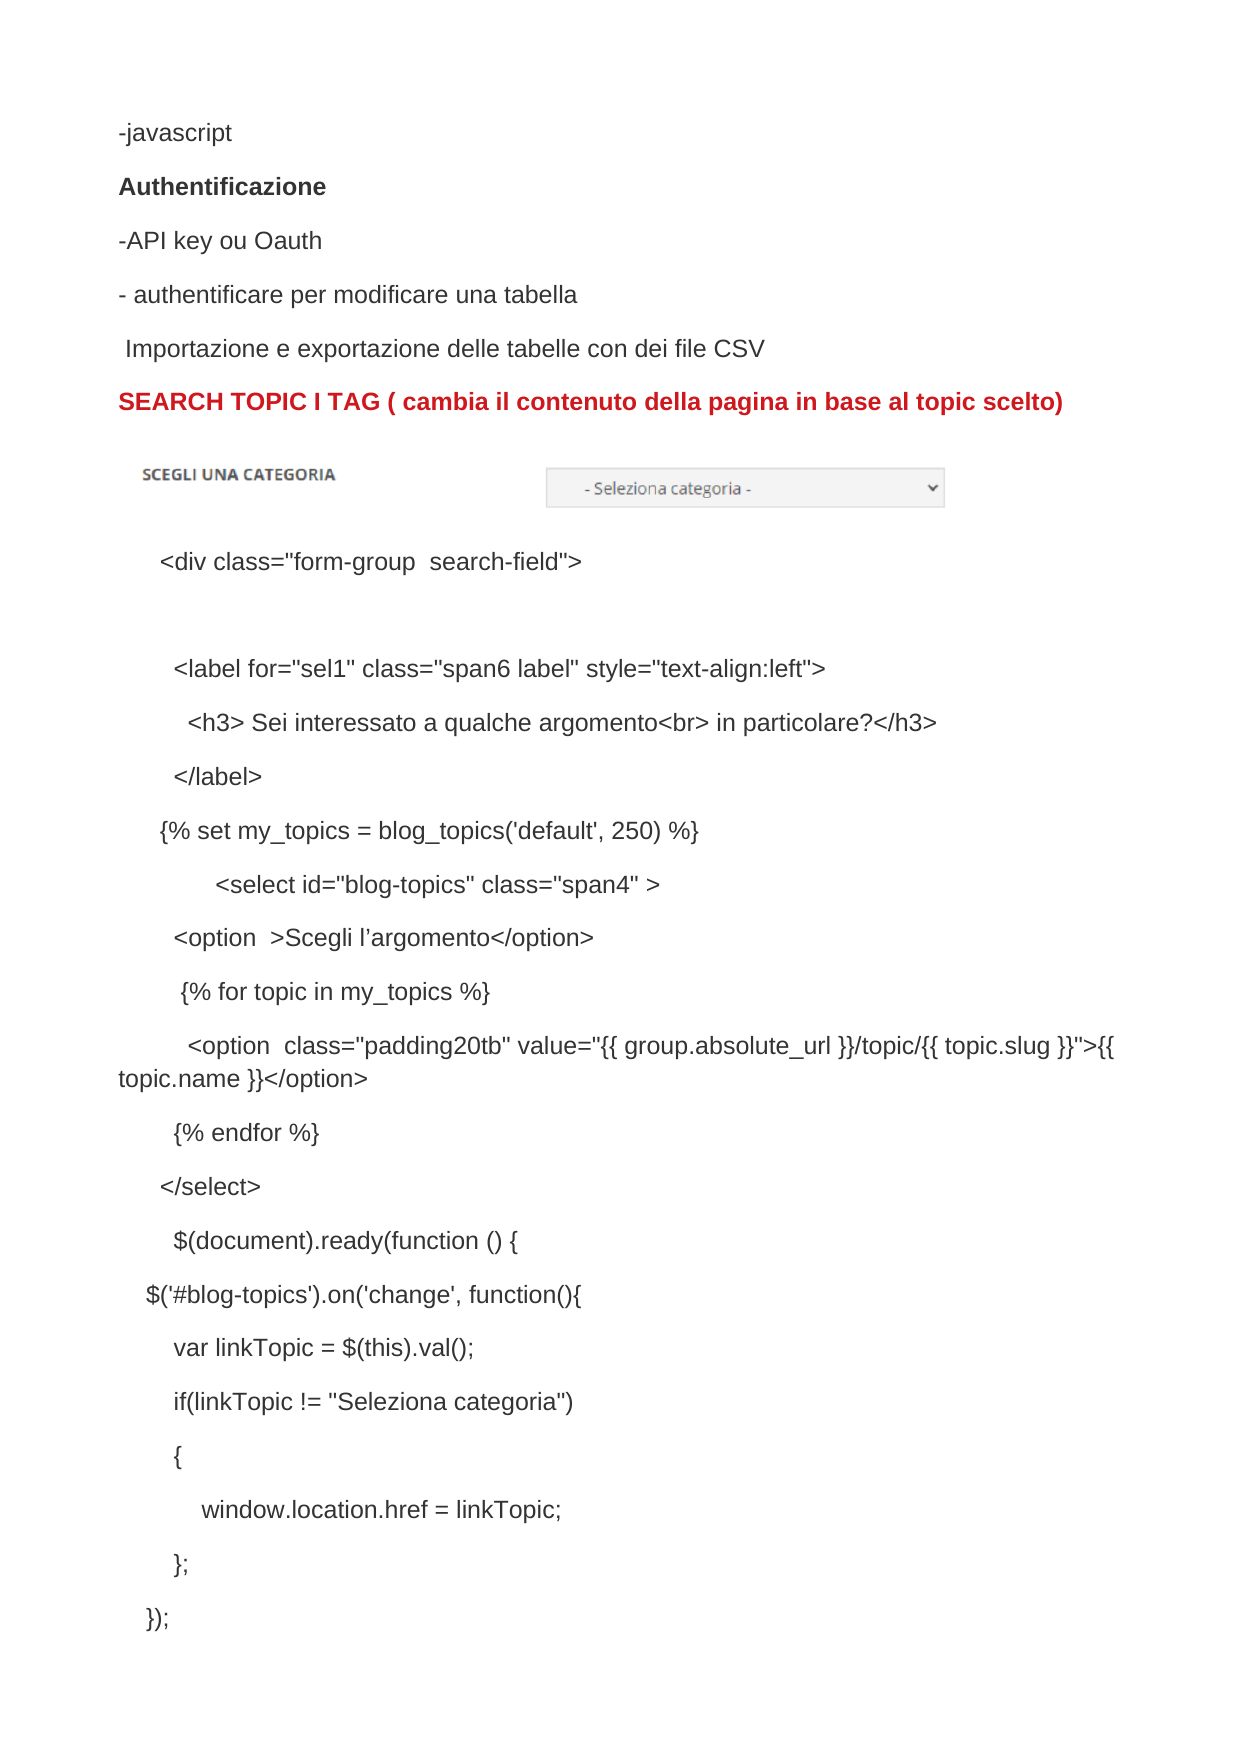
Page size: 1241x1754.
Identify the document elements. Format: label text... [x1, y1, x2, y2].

text {% set my_topics = blog_topics('default', 250) %} [118, 816, 1122, 844]
text Authentificazione [118, 172, 1122, 201]
text $(document).ready(function () { [118, 1226, 1122, 1254]
text }); [118, 1603, 1122, 1631]
text - authentificare per modificare una tabella [118, 280, 1122, 308]
text { [118, 1441, 1122, 1470]
text <div class="form-group search-field"> [118, 546, 1122, 575]
text <label for="sel1" class="span6 label" style="text-align:left"> [118, 654, 1122, 683]
text var linkTopic = $(this).val(); [118, 1333, 1122, 1362]
text -javascript [118, 118, 1122, 147]
text </select> [118, 1172, 1122, 1201]
text SEARCH TOPIC I TAG ( cambia il contenuto della pagina in base al topic scelto) [118, 387, 1122, 416]
text if(linkTopic != "Seleziona categoria") [118, 1387, 1122, 1416]
text <option class="padding20tb" value="{{ group.absolute_url }}/topic/{{ topic.slug }}">{{ topic.name }}</option> [118, 1031, 1122, 1093]
text <h3> Sei interessato a qualche argomento<br> in particolare?</h3> [118, 708, 1122, 737]
text window.location.href = linkTopic; [118, 1495, 1122, 1524]
text -API key ou Oauth [118, 226, 1122, 254]
text {% for topic in my_topics %} [118, 977, 1122, 1006]
text </label> [118, 762, 1122, 791]
text $('#blog-topics').on('change', function(){ [118, 1279, 1122, 1308]
text Importazione e exportazione delle tabelle con dei file CSV [118, 333, 1122, 362]
text }; [118, 1549, 1122, 1578]
text <select id="blog-topics" class="span4" > [118, 869, 1122, 898]
text {% endfor %} [118, 1118, 1122, 1147]
text <option >Scegli l’argomento</option> [118, 923, 1122, 952]
